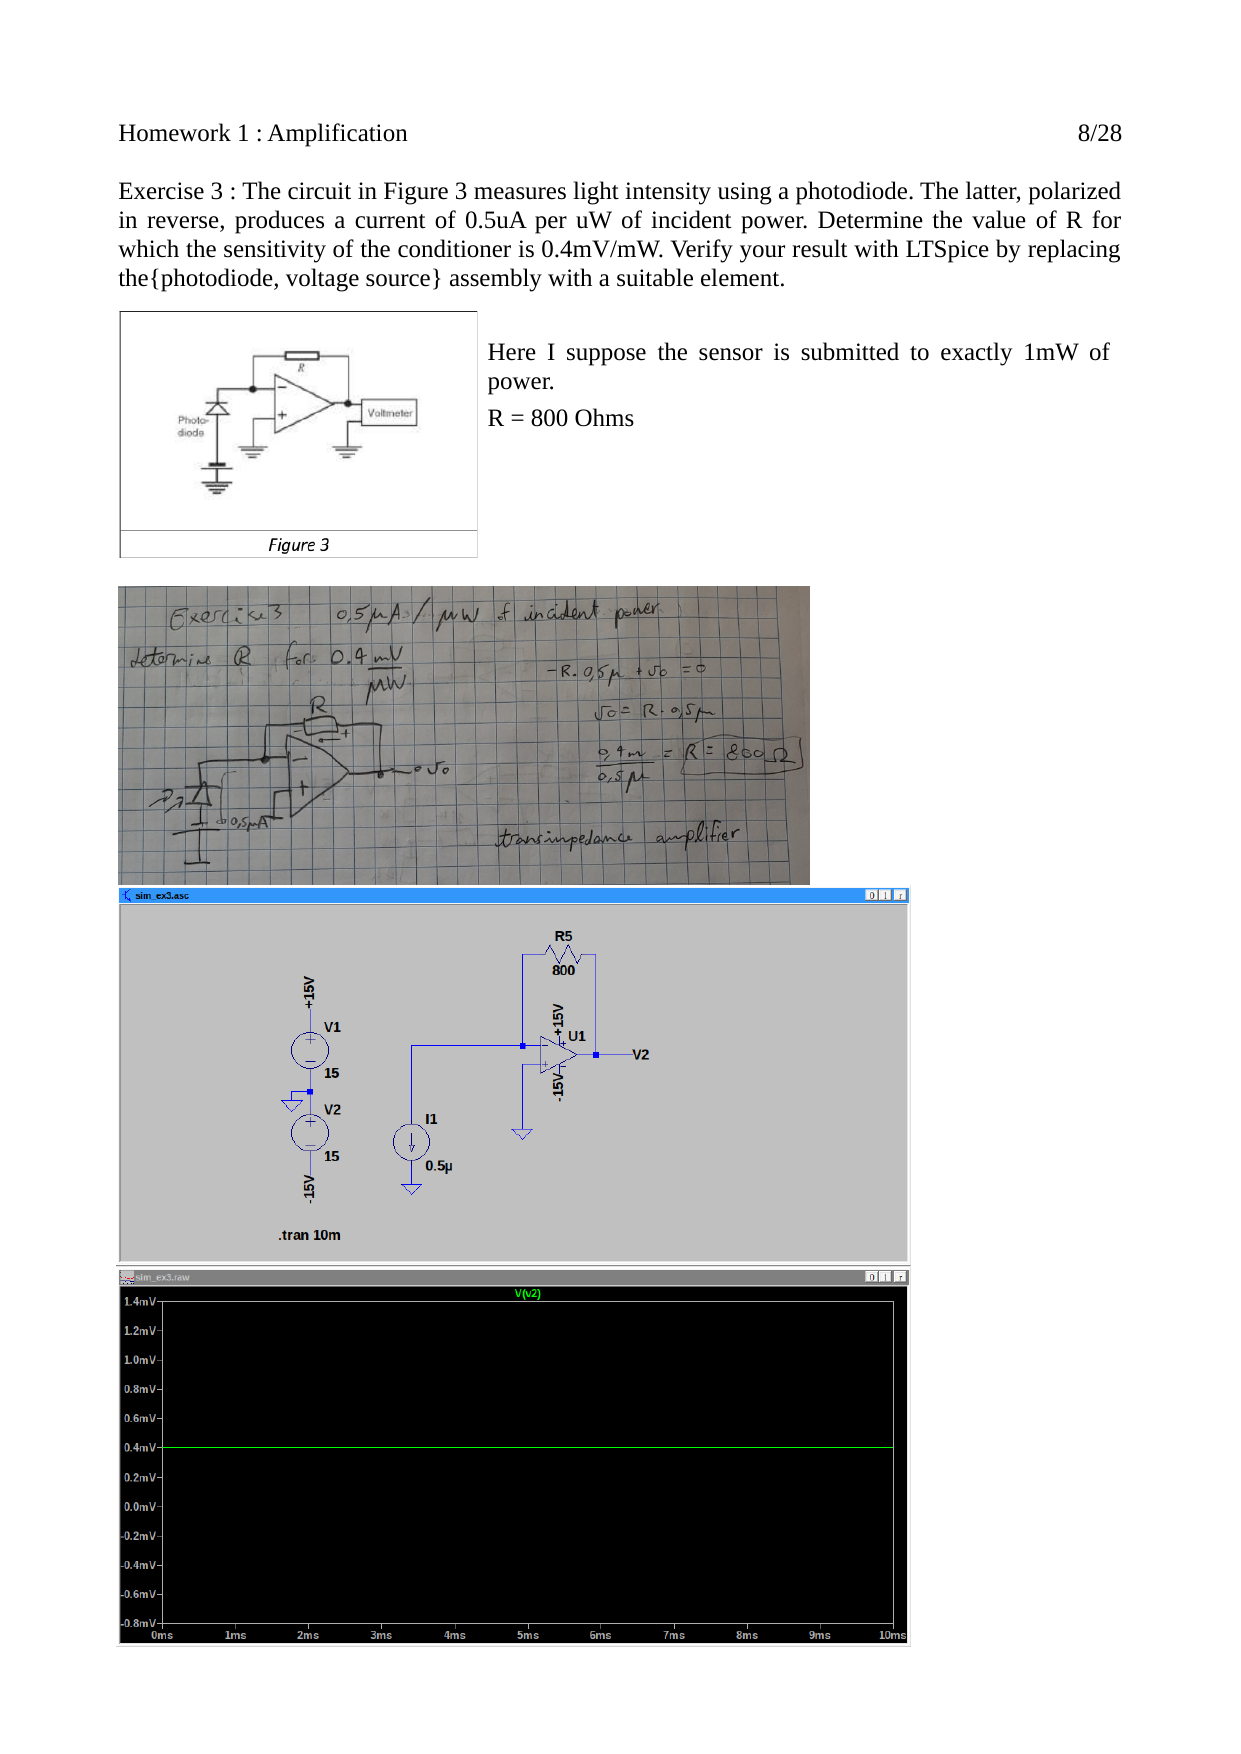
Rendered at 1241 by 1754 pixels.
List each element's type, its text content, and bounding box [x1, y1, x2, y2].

picture [118, 310, 478, 558]
text Exercise 3 : The circuit in Figure 3 measures light intensity using a photodiode. The latter, polarized in reverse, produces a current of 0.5uA per uW of incident power. Determine the value of R for which the sensitivity of the conditioner is 0.4mV/mW. Verify your result with LTSpice by replacing the{photodiode, voltage source} assembly with a suitable element. [118, 176, 1122, 291]
picture [116, 586, 911, 1647]
text Here I suppose the sensor is submitted to exactly 1mW of power. [478, 337, 1122, 395]
text R = 800 Ohms [478, 403, 1122, 432]
